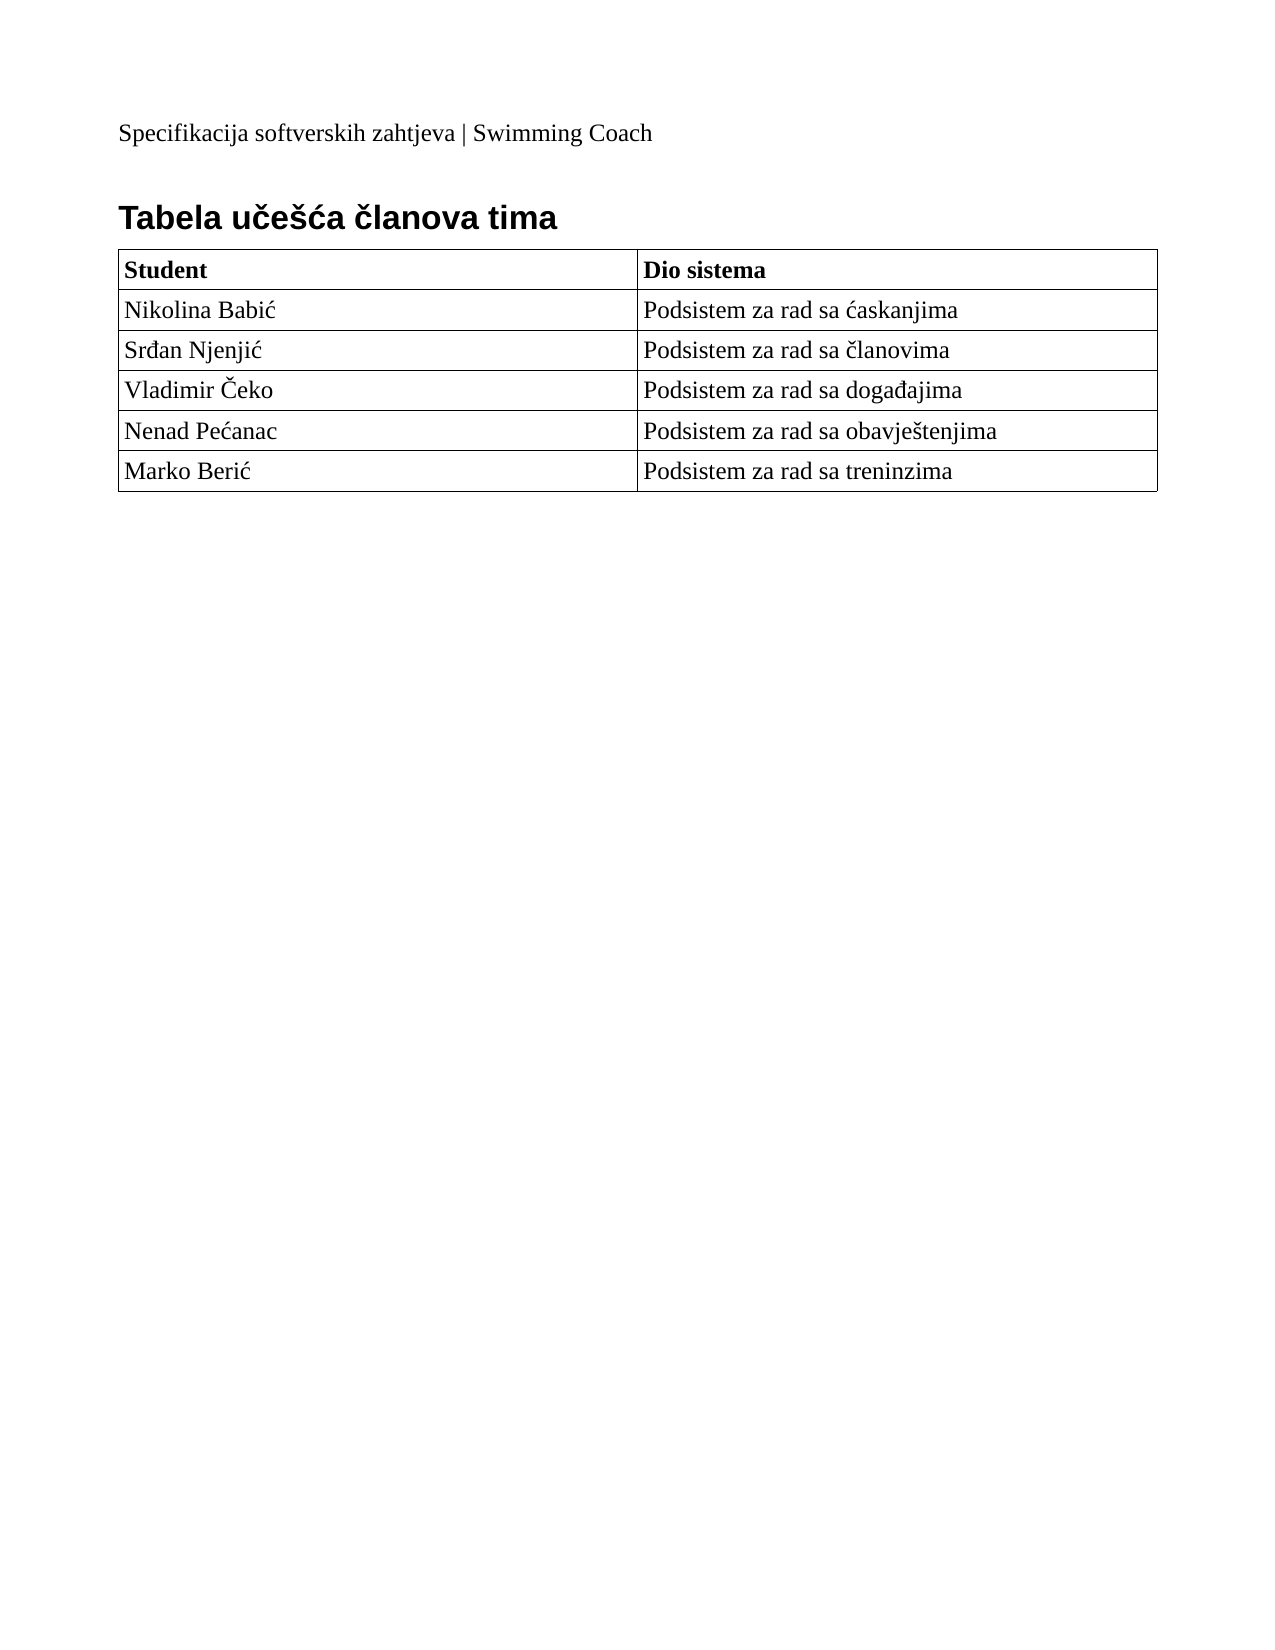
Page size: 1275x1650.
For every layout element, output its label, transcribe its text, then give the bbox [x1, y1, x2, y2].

table_header Student [119, 250, 637, 289]
table_cell Srđan Njenjić [119, 331, 637, 370]
table_cell Podsistem za rad sa ćaskanjima [638, 290, 1157, 329]
table_cell Nenad Pećanac [119, 411, 637, 450]
table_cell Marko Berić [119, 451, 637, 491]
table_cell Podsistem za rad sa treninzima [638, 451, 1157, 491]
table_cell Nikolina Babić [119, 290, 637, 329]
table_header Dio sistema [638, 250, 1157, 289]
table_cell Podsistem za rad sa članovima [638, 331, 1157, 370]
table_cell Podsistem za rad sa događajima [638, 371, 1157, 410]
table_cell Podsistem za rad sa obavještenjima [638, 411, 1157, 450]
table_cell Vladimir Čeko [119, 371, 637, 410]
subtitle Tabela učešća članova tima [118, 198, 1157, 236]
